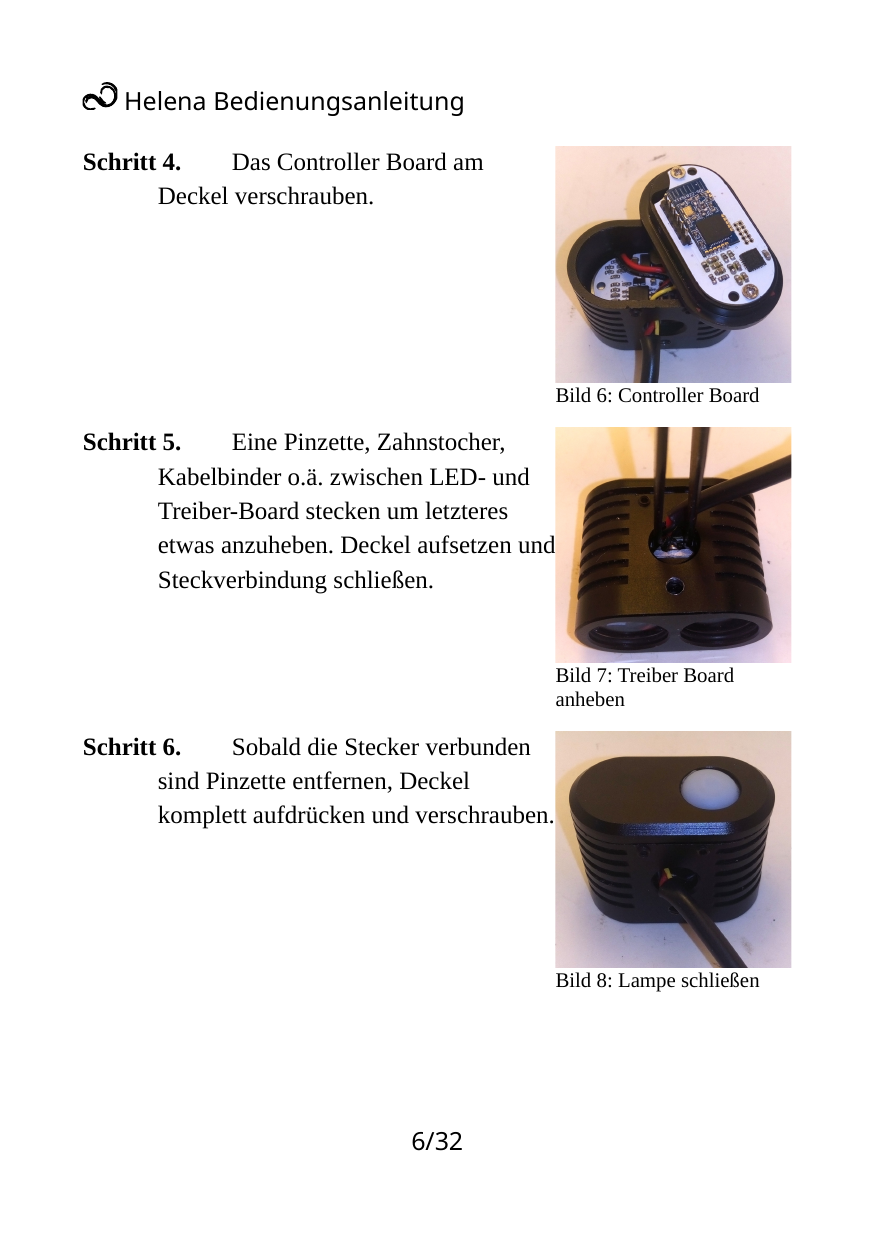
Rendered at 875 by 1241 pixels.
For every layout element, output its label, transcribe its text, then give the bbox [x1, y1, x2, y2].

list Bild 6: Controller Board [555, 383, 791, 407]
list Eine Pinzette, Zahnstocher, Kabelbinder o.ä. zwischen LED- und Treiber-Board stecken um letzteres etwas anzuheben. Deckel aufsetzen und Steckverbindung schließen. [83, 427, 555, 711]
picture [555, 731, 792, 968]
picture [555, 146, 792, 383]
list Sobald die Stecker verbunden sind Pinzette entfernen, Deckel komplett aufdrücken und verschrauben. [83, 732, 555, 992]
picture [555, 427, 792, 663]
list Bild 7: Treiber Board anheben [555, 663, 791, 711]
list Bild 8: Lampe schließen [555, 968, 791, 992]
list Das Controller Board am Deckel verschrauben. [83, 147, 555, 407]
